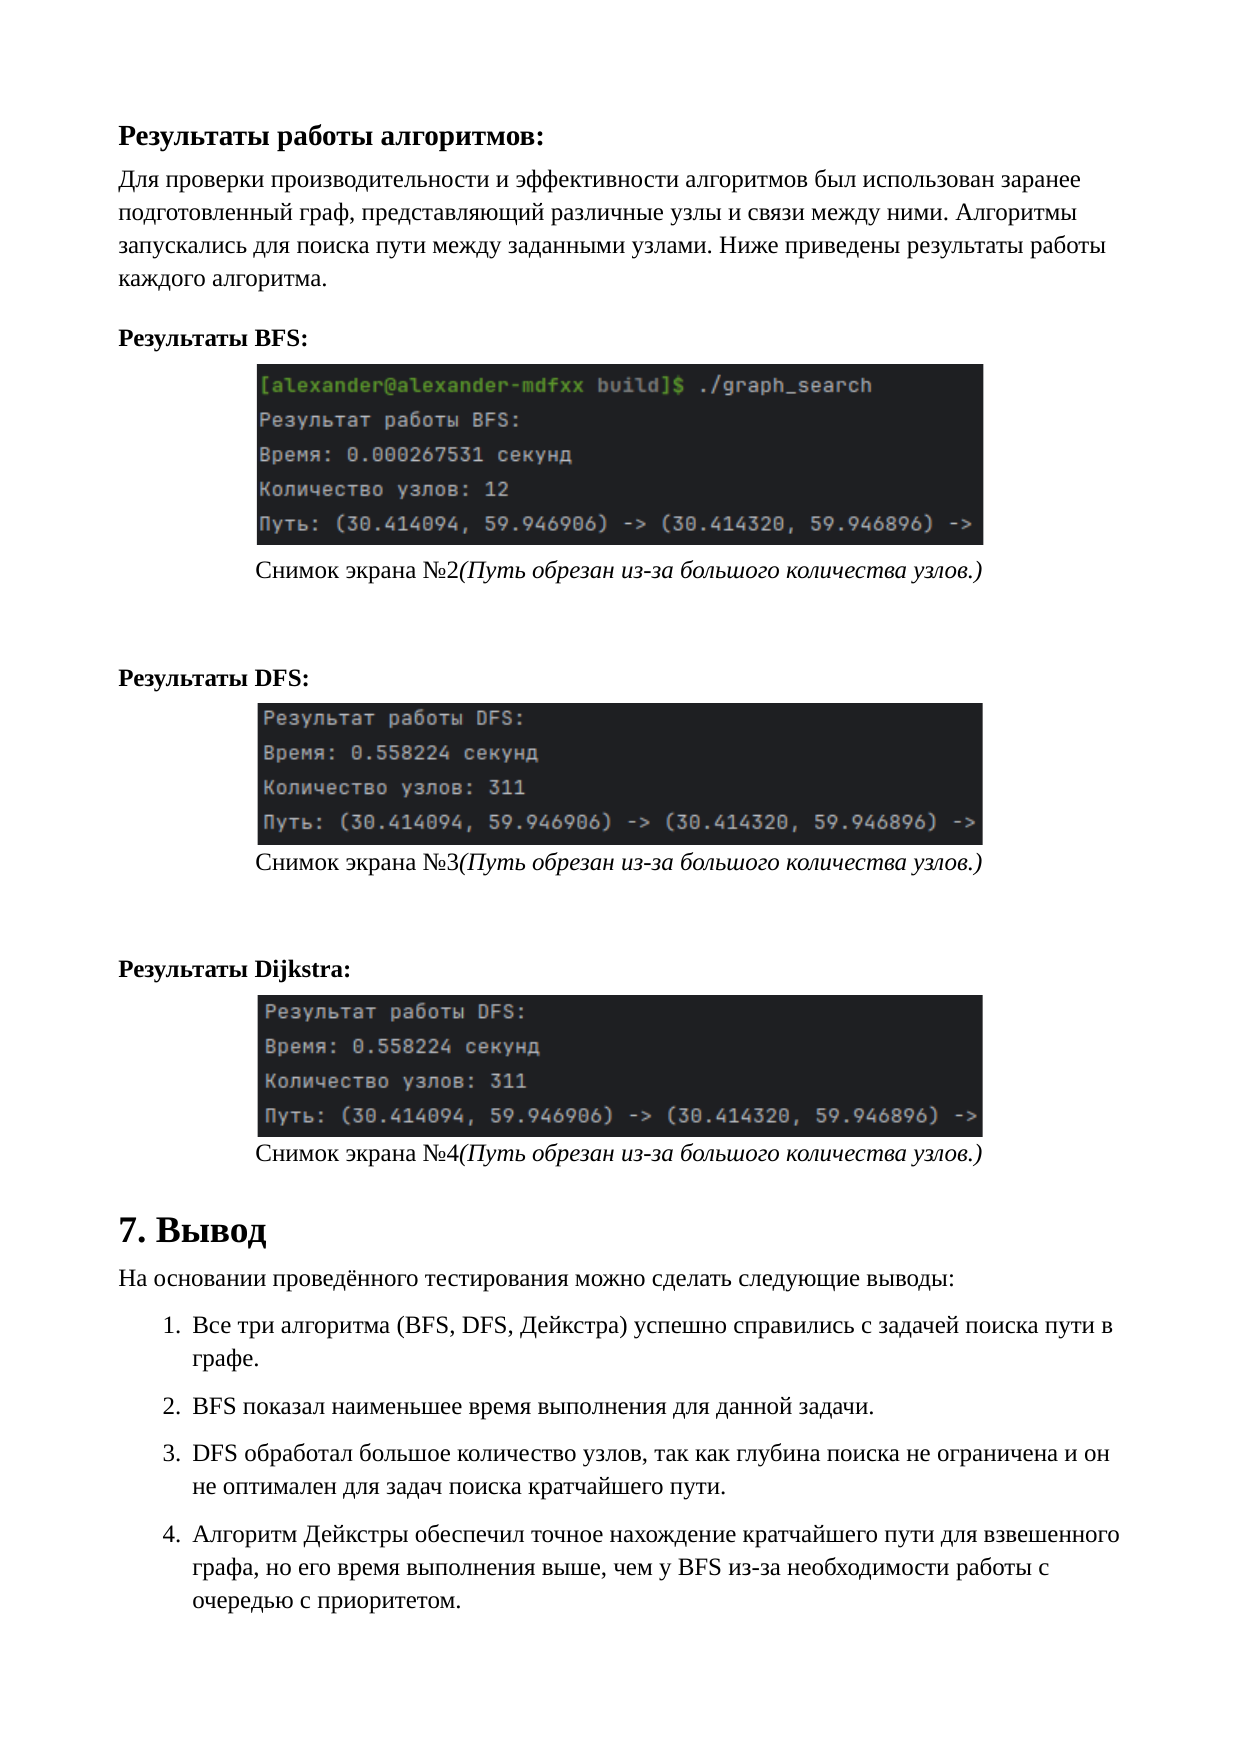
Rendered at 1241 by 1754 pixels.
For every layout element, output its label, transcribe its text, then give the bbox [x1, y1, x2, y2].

list DFS обработал большое количество узлов, так как глубина поиска не ограничена и он не оптимален для задач поиска кратчайшего пути. [162, 1438, 1122, 1500]
text Для проверки производительности и эффективности алгоритмов был использован заранее подготовленный граф, представляющий различные узлы и связи между ними. Алгоритмы запускались для поиска пути между заданными узлами. Ниже приведены результаты работы каждого алгоритма. [118, 164, 1122, 292]
text Снимок экрана №3(Путь обрезан из-за большого количества узлов.) [118, 847, 1122, 876]
list Все три алгоритма (BFS, DFS, Дейкстра) успешно справились с задачей поиска пути в графе. [162, 1310, 1122, 1372]
picture [257, 995, 983, 1137]
subtitle Результаты Dijkstra: [118, 954, 1122, 983]
subtitle Результаты DFS: [118, 663, 1122, 691]
subtitle Результаты BFS: [118, 323, 1122, 352]
subtitle Результаты работы алгоритмов: [118, 118, 1122, 152]
list Алгоритм Дейкстры обеспечил точное нахождение кратчайшего пути для взвешенного графа, но его время выполнения выше, чем у BFS из-за необходимости работы с очередью с приоритетом. [162, 1519, 1122, 1614]
picture [257, 703, 983, 845]
subtitle 7. Вывод [118, 1207, 1122, 1250]
text На основании проведённого тестирования можно сделать следующие выводы: [118, 1263, 1122, 1291]
text Снимок экрана №2(Путь обрезан из-за большого количества узлов.) [118, 555, 1122, 584]
text Снимок экрана №4(Путь обрезан из-за большого количества узлов.) [118, 1138, 1122, 1167]
picture [256, 364, 984, 545]
list BFS показал наименьшее время выполнения для данной задачи. [162, 1391, 1122, 1419]
